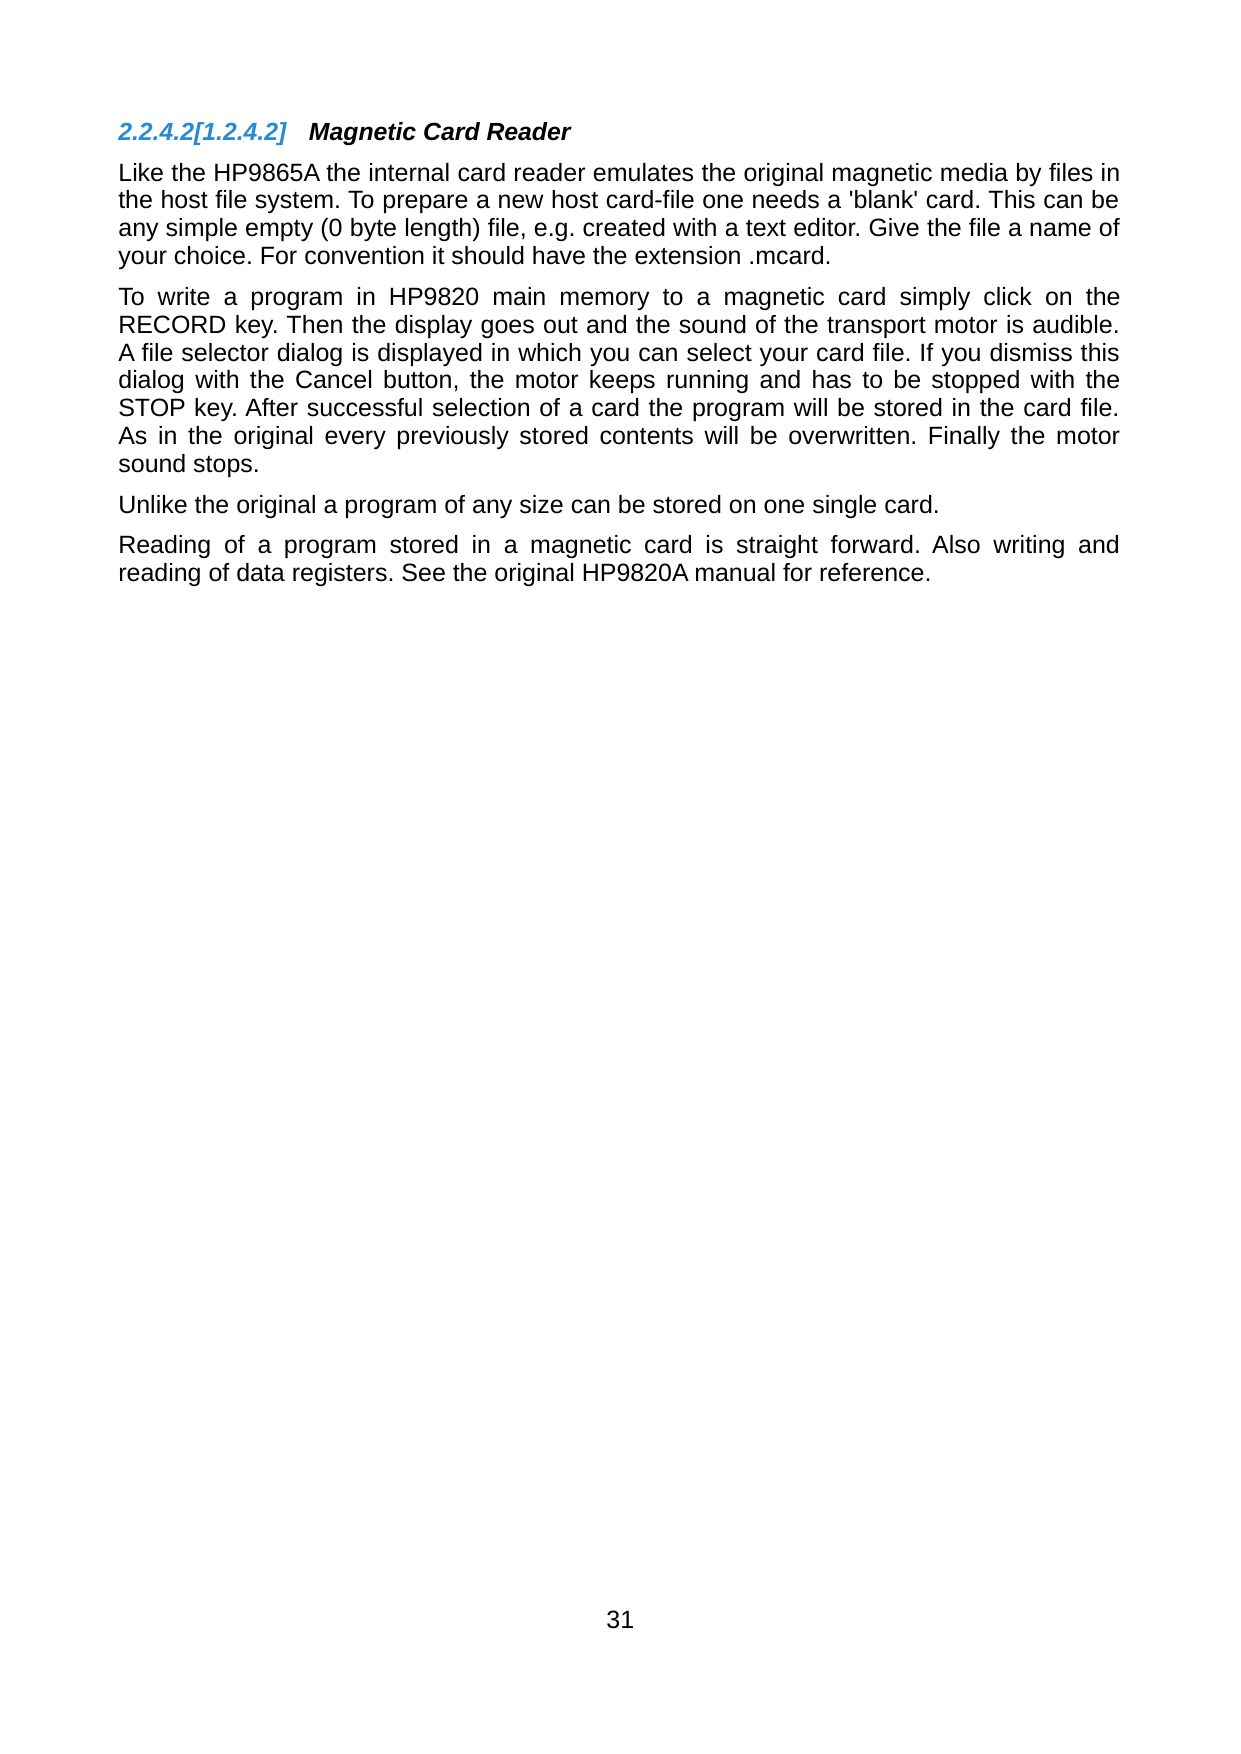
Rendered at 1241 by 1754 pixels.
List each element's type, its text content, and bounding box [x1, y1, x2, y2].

text Unlike the original a program of any size can be stored on one single card. [118, 490, 1122, 518]
subtitle Magnetic Card Reader [118, 118, 1122, 146]
text Like the HP9865A the internal card reader emulates the original magnetic media by files in the host file system. To prepare a new host card-file one needs a 'blank' card. This can be any simple empty (0 byte length) file, e.g. created with a text editor. Give the file a name of your choice. For convention it should have the extension .mcard. [118, 158, 1122, 270]
text Reading of a program stored in a magnetic card is straight forward. Also writing and reading of data registers. See the original HP9820A manual for reference. [118, 531, 1122, 587]
text To write a program in HP9820 main memory to a magnetic card simply click on the RECORD key. Then the display goes out and the sound of the transport motor is audible. A file selector dialog is displayed in which you can select your card file. If you dismiss this dialog with the Cancel button, the motor keeps running and has to be stopped with the STOP key. After successful selection of a card the program will be stored in the card file. As in the original every previously stored contents will be overwritten. Finally the motor sound stops. [118, 282, 1122, 478]
